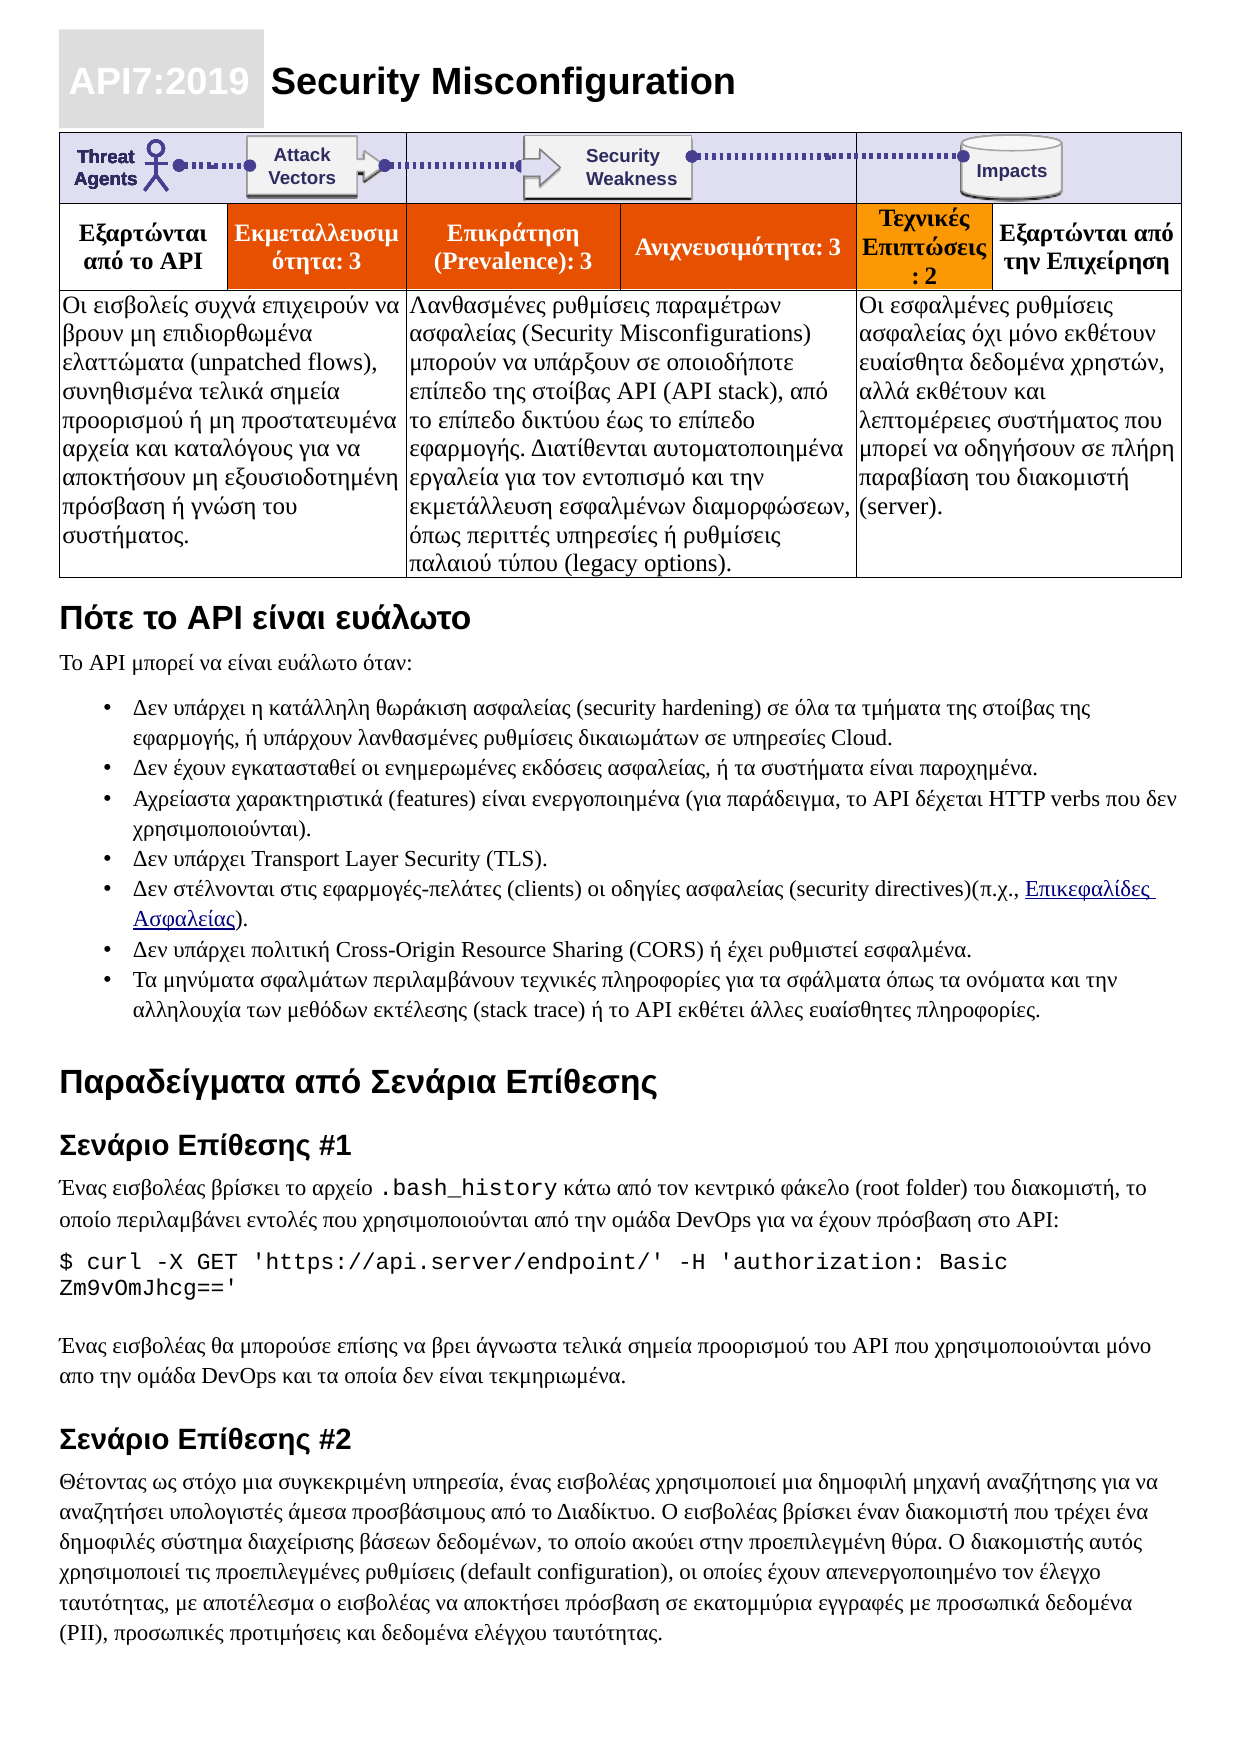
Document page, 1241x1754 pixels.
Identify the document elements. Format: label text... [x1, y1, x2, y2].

subtitle Παραδείγματα από Σενάρια Επίθεσης [59, 1062, 1181, 1100]
table_header [227, 133, 406, 203]
text Θέτοντας ως στόχο μια συγκεκριμένη υπηρεσία, ένας εισβολέας χρησιμοποιεί μια δημοφιλή μηχανή αναζήτησης για να αναζητήσει υπολογιστές άμεσα προσβάσιμους από το Διαδίκτυο. Ο εισβολέας βρίσκει έναν διακομιστή που τρέχει ένα δημοφιλές σύστημα διαχείρισης βάσεων δεδομένων, το οποίο ακούει στην προεπιλεγμένη θύρα. Ο διακομιστής αυτός χρησιμοποιεί τις προεπιλεγμένες ρυθμίσεις (default configuration), οι οποίες έχουν απενεργοποιημένο τον έλεγχο ταυτότητας, με αποτέλεσμα ο εισβολέας να αποκτήσει πρόσβαση σε εκατομμύρια εγγραφές με προσωπικά δεδομένα (PII), προσωπικές προτιμήσεις και δεδομένα ελέγχου ταυτότητας. [59, 1468, 1181, 1645]
list Αχρείαστα χαρακτηριστικά (features) είναι ενεργοποιημένα (για παράδειγμα, το API δέχεται HTTP verbs που δεν χρησιμοποιούνται). [103, 785, 1181, 841]
table_cell Εξαρτώνται από το API [60, 204, 227, 289]
list Δεν έχουν εγκατασταθεί οι ενημερωμένες εκδόσεις ασφαλείας, ή τα συστήματα είναι παροχημένα. [103, 754, 1181, 781]
text Το API μπορεί να είναι ευάλωτο όταν: [59, 649, 1181, 676]
subtitle Πότε το API είναι ευάλωτο [59, 598, 1181, 637]
table_header [992, 133, 1181, 203]
list Τα μηνύματα σφαλμάτων περιλαμβάνουν τεχνικές πληροφορίες για τα σφάλματα όπως τα ονόματα και την αλληλουχία των μεθόδων εκτέλεσης (stack trace) ή το API εκθέτει άλλες ευαίσθητες πληροφορίες. [103, 966, 1181, 1022]
subtitle Σενάριο Επίθεσης #2 [59, 1422, 1181, 1455]
list Δεν υπάρχει πολιτική Cross-Origin Resource Sharing (CORS) ή έχει ρυθμιστεί εσφαλμένα. [103, 936, 1181, 962]
table_header [857, 133, 992, 203]
table_cell Οι εισβολείς συχνά επιχειρούν να βρουν μη επιδιορθωμένα ελαττώματα (unpatched flows), συνηθισμένα τελικά σημεία προορισμού ή μη προστατευμένα αρχεία και καταλόγους για να αποκτήσουν μη εξουσιοδοτημένη πρόσβαση ή γνώση του συστήματος. [60, 291, 406, 577]
table_header [620, 133, 856, 203]
text $ curl -X GET 'https://api.server/endpoint/' -H 'authorization: Basic Zm9vOmJhcg==' [59, 1251, 1181, 1302]
list Δεν υπάρχει Transport Layer Security (TLS). [103, 845, 1181, 871]
table_header [60, 133, 227, 203]
list Δεν υπάρχει η κατάλληλη θωράκιση ασφαλείας (security hardening) σε όλα τα τμήματα της στοίβας της εφαρμογής, ή υπάρχουν λανθασμένες ρυθμίσεις δικαιωμάτων σε υπηρεσίες Cloud. [103, 694, 1181, 751]
text Ένας εισβολέας θα μπορούσε επίσης να βρει άγνωστα τελικά σημεία προορισμού του API που χρησιμοποιούνται μόνο απο την ομάδα DevOps και τα οποία δεν είναι τεκμηριωμένα. [59, 1332, 1181, 1388]
table_header [407, 133, 620, 203]
table_cell Λανθασμένες ρυθμίσεις παραμέτρων ασφαλείας (Security Misconfigurations) μπορούν να υπάρξουν σε οποιοδήποτε επίπεδο της στοίβας API (API stack), από το επίπεδο δικτύου έως το επίπεδο εφαρμογής. Διατίθενται αυτοματοποιημένα εργαλεία για τον εντοπισμό και την εκμετάλλευση εσφαλμένων διαμορφώσεων, όπως περιττές υπηρεσίες ή ρυθμίσεις παλαιού τύπου (legacy options). [407, 291, 856, 577]
table_cell Εκμεταλλευσιμότητα: 3 [228, 204, 406, 289]
table_cell Εξαρτώνται από την Επιχείρηση [993, 204, 1181, 289]
list Δεν στέλνονται στις εφαρμογές-πελάτες (clients) οι οδηγίες ασφαλείας (security directives)(π.χ., Επικεφαλίδες Ασφαλείας). [103, 875, 1181, 932]
subtitle Σενάριο Επίθεσης #1 [59, 1127, 1181, 1161]
table_cell Ανιχνευσιμότητα: 3 [621, 204, 856, 289]
table_cell Οι εσφαλμένες ρυθμίσεις ασφαλείας όχι μόνο εκθέτουν ευαίσθητα δεδομένα χρηστών, αλλά εκθέτουν και λεπτομέρειες συστήματος που μπορεί να οδηγήσουν σε πλήρη παραβίαση του διακομιστή (server). [857, 291, 1181, 577]
table_cell Επικράτηση (Prevalence): 3 [407, 204, 620, 289]
text Ένας εισβολέας βρίσκει το αρχείο .bash_history κάτω από τον κεντρικό φάκελο (root folder) του διακομιστή, το οποίο περιλαμβάνει εντολές που χρησιμοποιούνται από την ομάδα DevOps για να έχουν πρόσβαση στο API: [59, 1174, 1181, 1232]
table_cell Τεχνικές Επιπτώσεις: 2 [857, 204, 992, 289]
